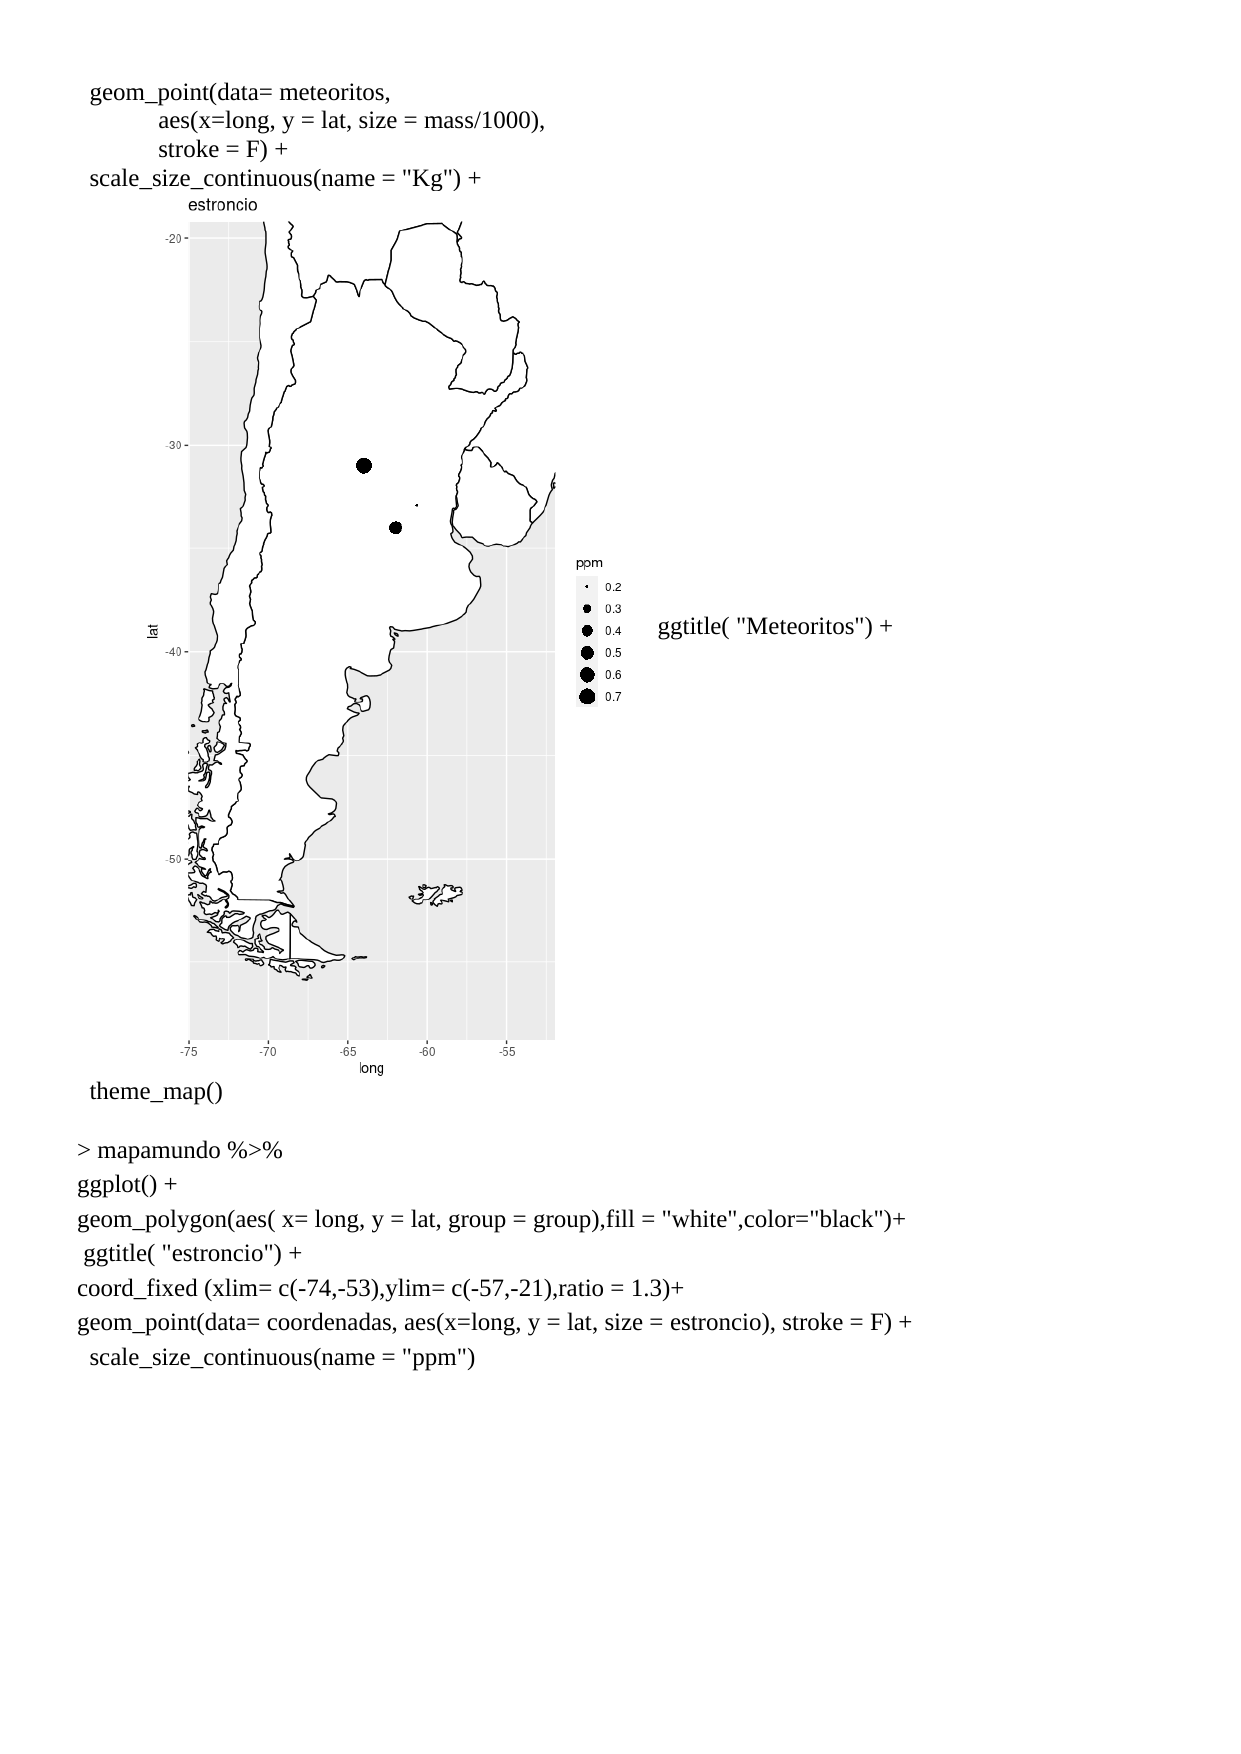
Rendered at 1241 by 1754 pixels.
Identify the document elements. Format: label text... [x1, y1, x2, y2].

text scale_size_continuous(name = "ppm") [77, 1342, 1163, 1370]
text ggplot() + [77, 1169, 1163, 1198]
text stroke = F) + [77, 134, 1163, 163]
text coord_fixed (xlim= c(-74,-53),ylim= c(-57,-21),ratio = 1.3)+ [77, 1273, 1163, 1301]
text geom_polygon(aes( x= long, y = lat, group = group),fill = "white",color="black")+ [77, 1204, 1163, 1232]
text aes(x=long, y = lat, size = mass/1000), [77, 106, 1163, 134]
text geom_point(data= coordenadas, aes(x=long, y = lat, size = estroncio), stroke = F) + [77, 1307, 1163, 1336]
text ggtitle( "estroncio") + [77, 1238, 1163, 1267]
text scale_size_continuous(name = "Kg") + [77, 163, 1163, 192]
text > mapamundo %>% [77, 1135, 1163, 1163]
text ggtitle( "Meteoritos") + [645, 192, 1163, 1076]
text geom_point(data= meteoritos, [77, 77, 1163, 106]
text theme_map() [77, 1076, 1163, 1105]
picture [76, 191, 645, 1077]
